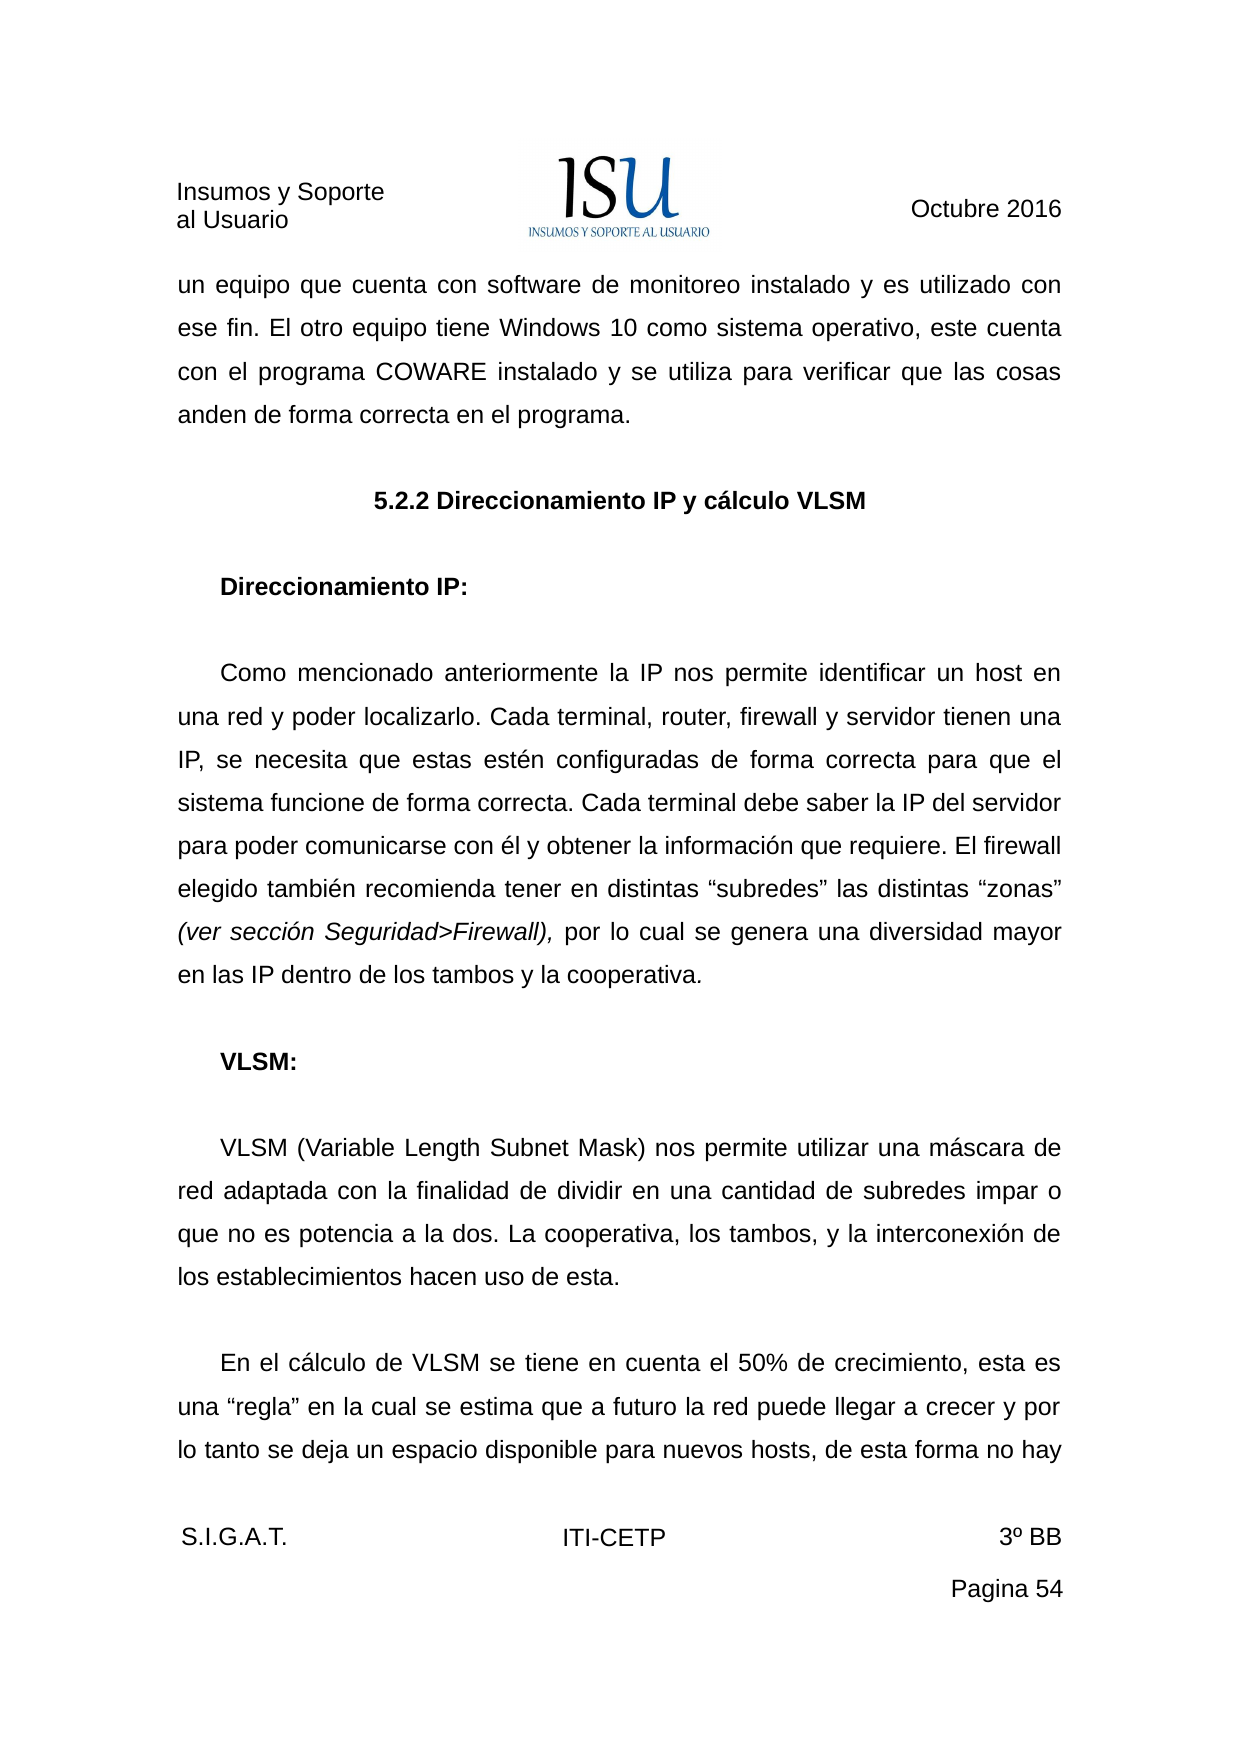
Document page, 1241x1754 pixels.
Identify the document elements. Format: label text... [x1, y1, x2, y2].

text Como mencionado anteriormente la IP nos permite identificar un host en una red y poder localizarlo. Cada terminal, router, firewall y servidor tienen una IP, se necesita que estas estén configuradas de forma correcta para que el sistema funcione de forma correcta. Cada terminal debe saber la IP del servidor para poder comunicarse con él y obtener la información que requiere. El firewall elegido también recomienda tener en distintas “subredes” las distintas “zonas” (ver sección Seguridad>Firewall), por lo cual se genera una diversidad mayor en las IP dentro de los tambos y la cooperativa. [177, 658, 1063, 989]
text En el cálculo de VLSM se tiene en cuenta el 50% de crecimiento, esta es una “regla” en la cual se estima que a futuro la red puede llegar a crecer y por lo tanto se deja un espacio disponible para nuevos hosts, de esta forma no hay [177, 1348, 1063, 1463]
text un equipo que cuenta con software de monitoreo instalado y es utilizado con ese fin. El otro equipo tiene Windows 10 como sistema operativo, este cuenta con el programa COWARE instalado y se utiliza para verificar que las cosas anden de forma correcta en el programa. [177, 270, 1063, 428]
text 5.2.2 Direccionamiento IP y cálculo VLSM [177, 486, 1063, 514]
text VLSM: [177, 1046, 1063, 1075]
text VLSM (Variable Length Subnet Mask) nos permite utilizar una máscara de red adaptada con la finalidad de dividir en una cantidad de subredes impar o que no es potencia a la dos. La cooperativa, los tambos, y la interconexión de los establecimientos hacen uso de esta. [177, 1133, 1063, 1291]
text Direccionamiento IP: [177, 572, 1063, 601]
picture [517, 138, 723, 252]
